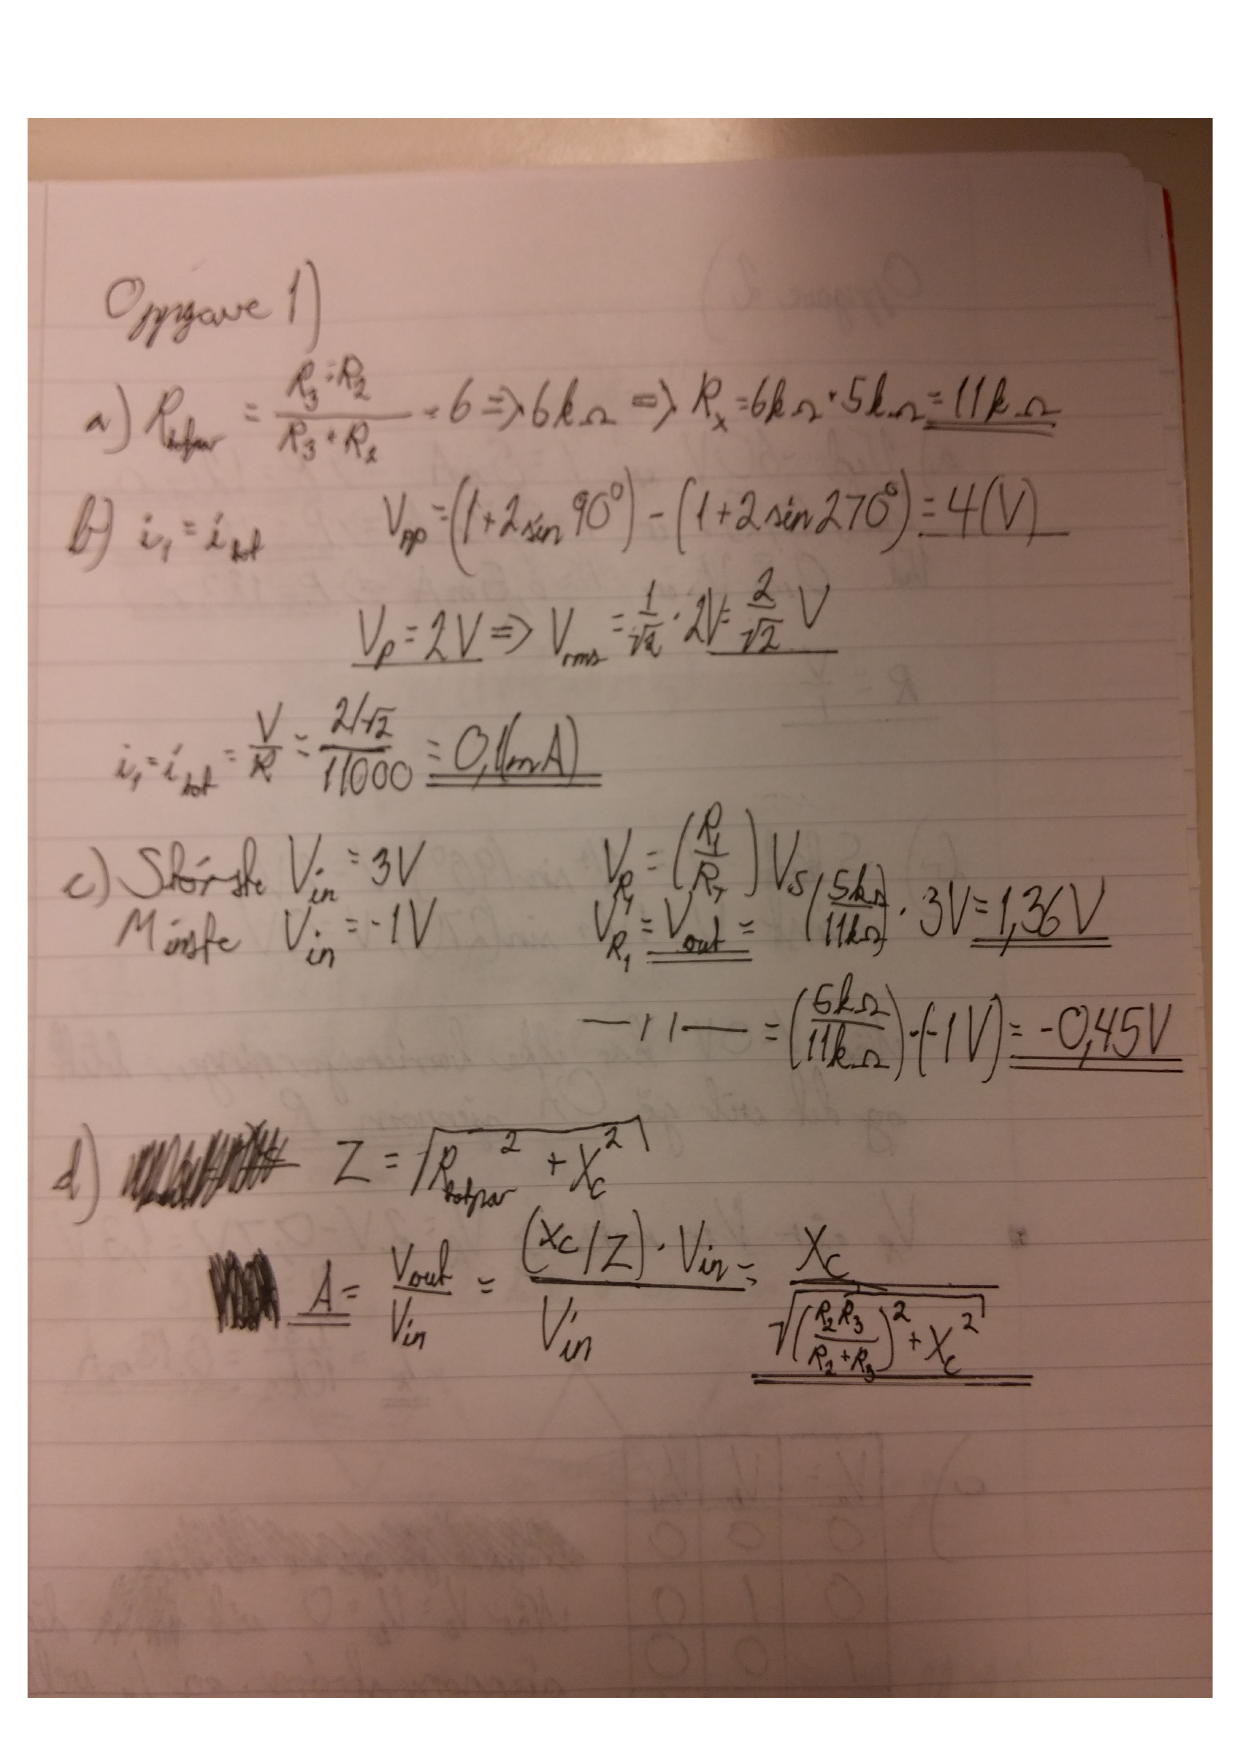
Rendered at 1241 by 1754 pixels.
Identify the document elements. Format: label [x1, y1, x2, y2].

picture [27, 118, 1213, 1698]
